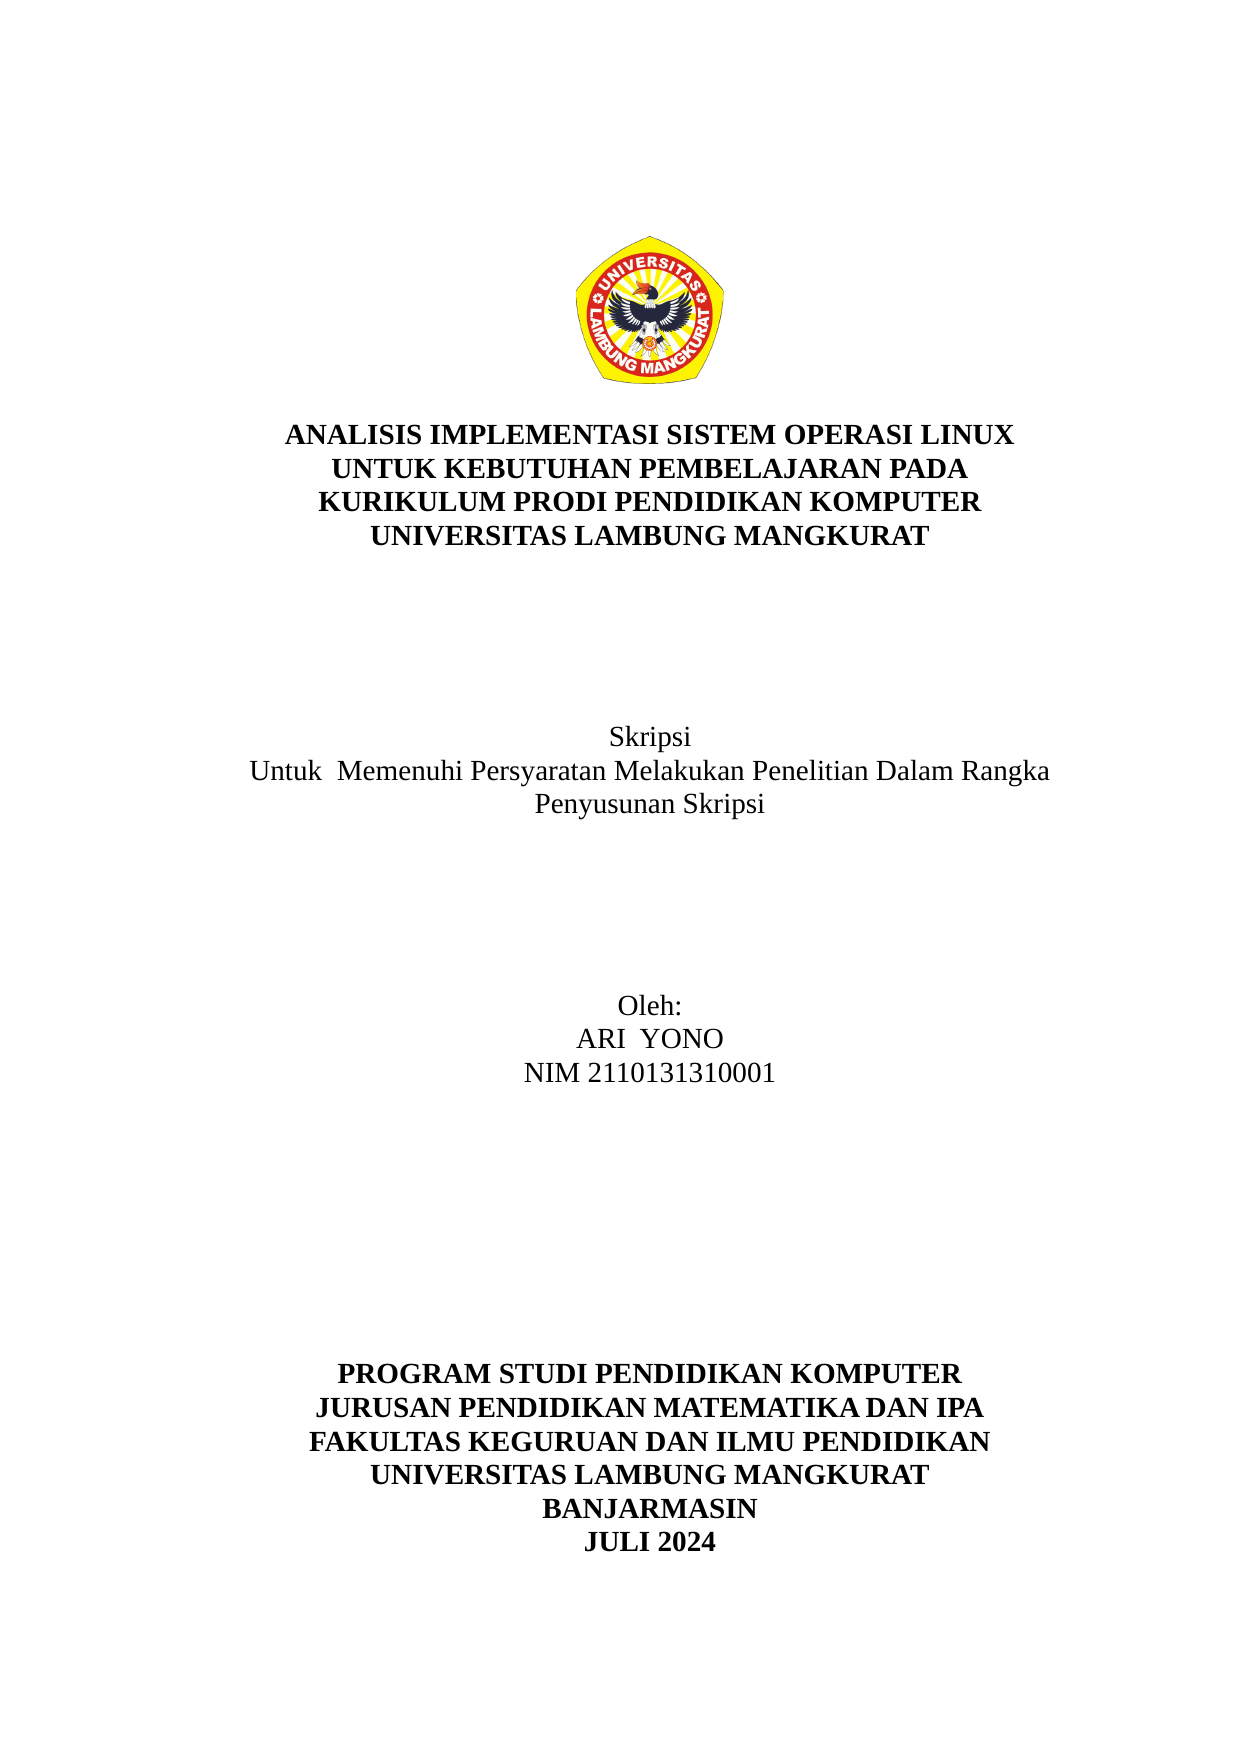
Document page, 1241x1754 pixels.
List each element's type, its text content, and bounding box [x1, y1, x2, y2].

text UNIVERSITAS LAMBUNG MANGKURAT [236, 1457, 1063, 1491]
text NIM 2110131310001 [236, 1055, 1063, 1088]
text BANJARMASIN [236, 1491, 1063, 1524]
text Untuk Memenuhi Persyaratan Melakukan Penelitian Dalam Rangka Penyusunan Skripsi [236, 753, 1063, 820]
text PROGRAM STUDI PENDIDIKAN KOMPUTER [236, 1357, 1063, 1390]
text ANALISIS IMPLEMENTASI Sistem Operasi Linux UNTUK KEBUTUHAN PEMBELAJARAN pada Kurikulum PRODI Pendidikan Komputer Universitas Lambung Mangkurat [236, 417, 1063, 552]
text Skripsi [236, 719, 1063, 753]
text JULI 2024 [236, 1524, 1063, 1558]
picture [576, 236, 724, 384]
text JURUSAN PENDIDIKAN MATEMATIKA DAN IPA [236, 1390, 1063, 1424]
text FAKULTAS KEGURUAN DAN ILMU PENDIDIKAN [236, 1424, 1063, 1457]
text Oleh: ARI YONO [236, 988, 1063, 1055]
